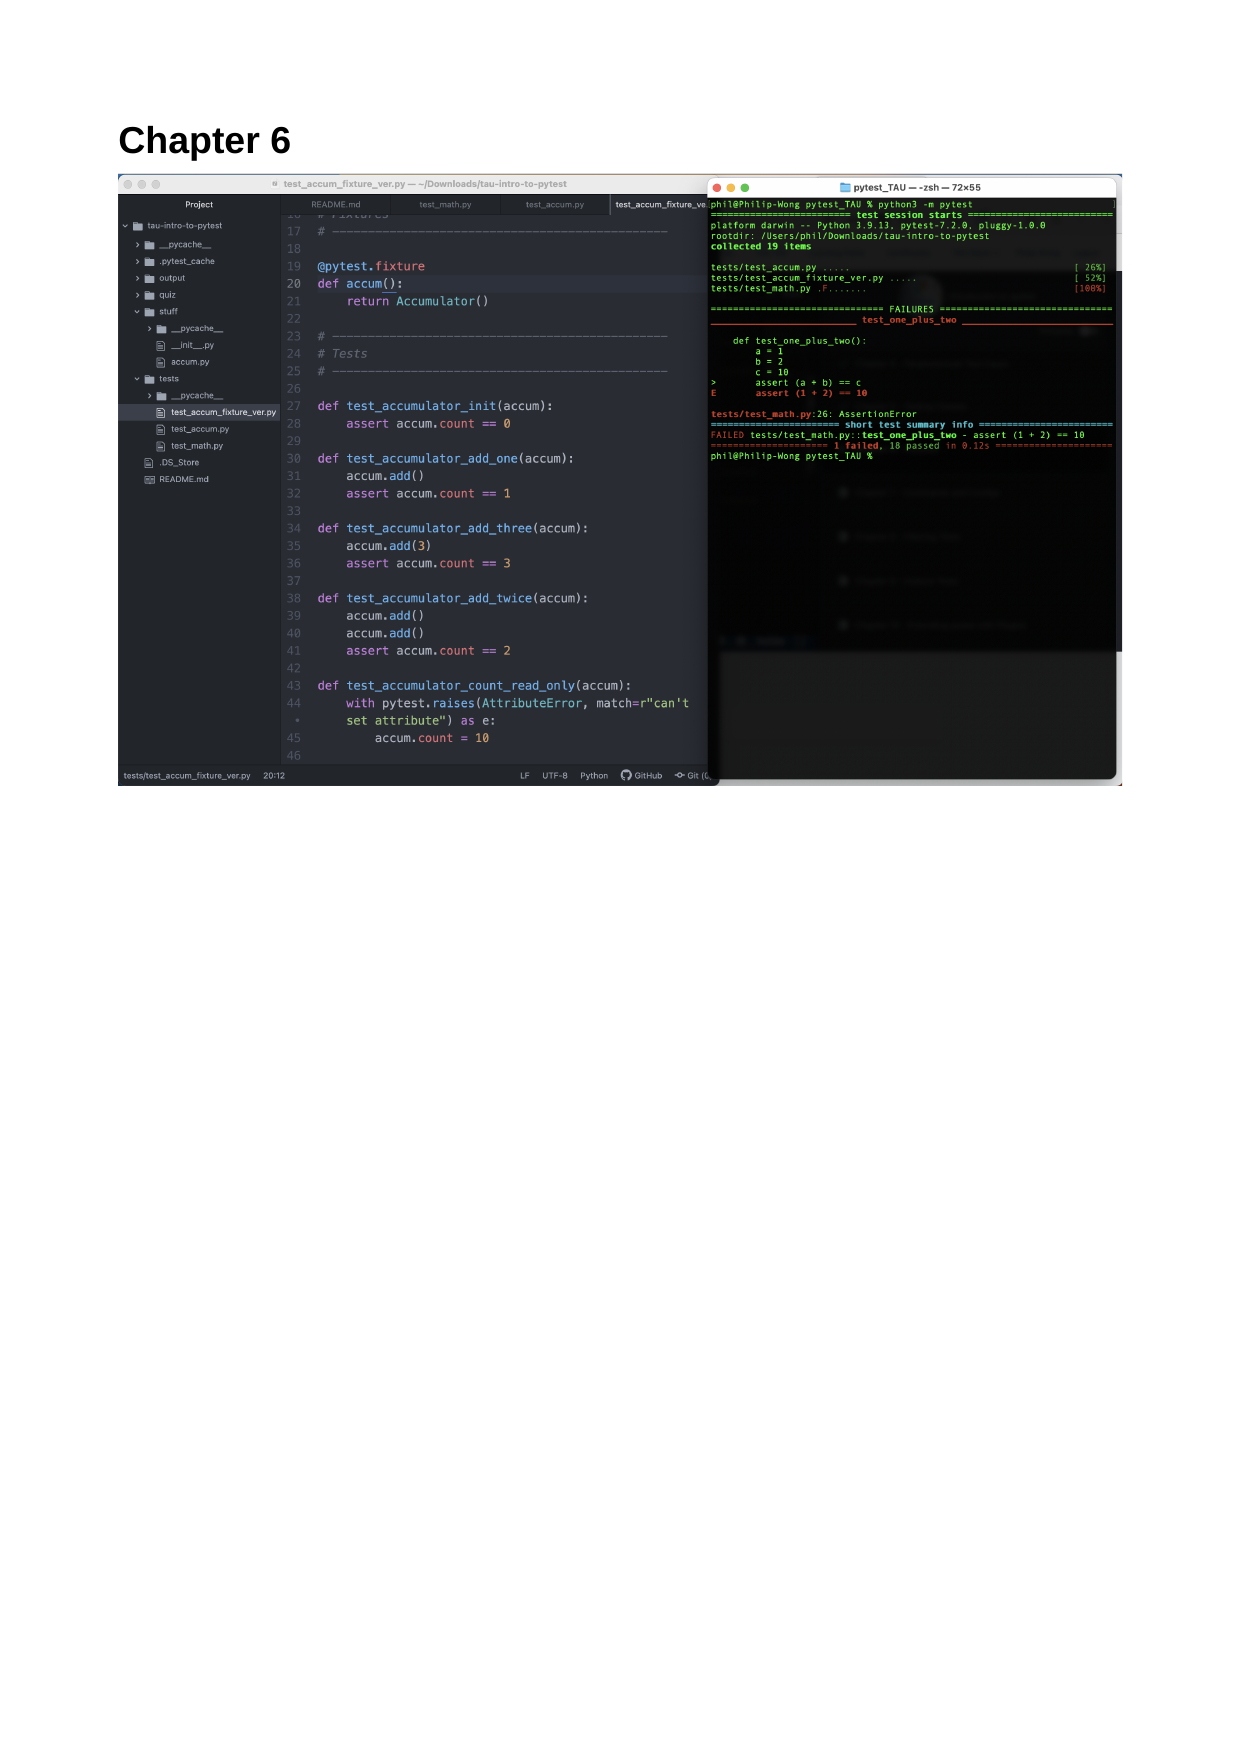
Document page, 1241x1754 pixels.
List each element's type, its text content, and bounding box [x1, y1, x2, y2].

picture [118, 173, 1123, 786]
subtitle Chapter 6 [118, 118, 1122, 161]
